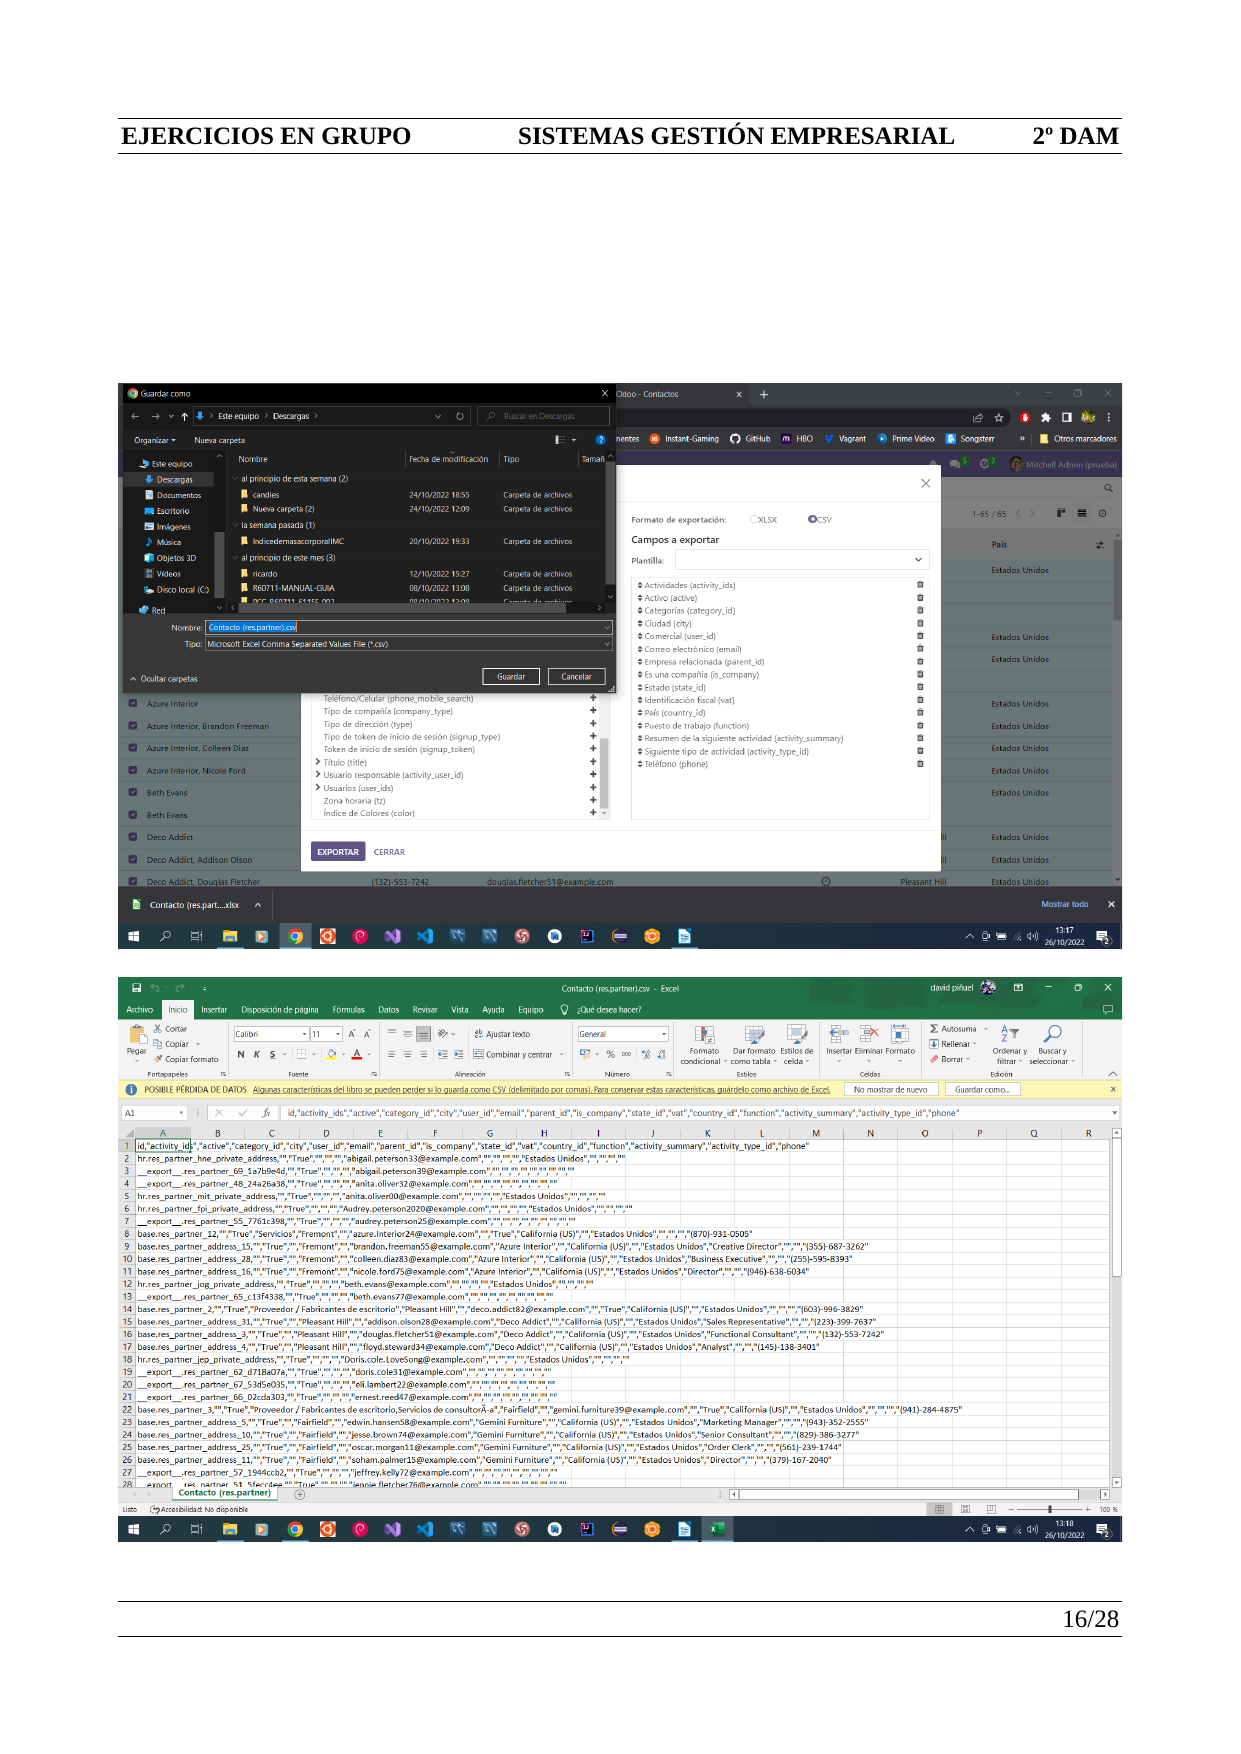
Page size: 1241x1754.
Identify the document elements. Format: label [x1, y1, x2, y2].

picture [118, 383, 1123, 949]
picture [118, 977, 1123, 1542]
